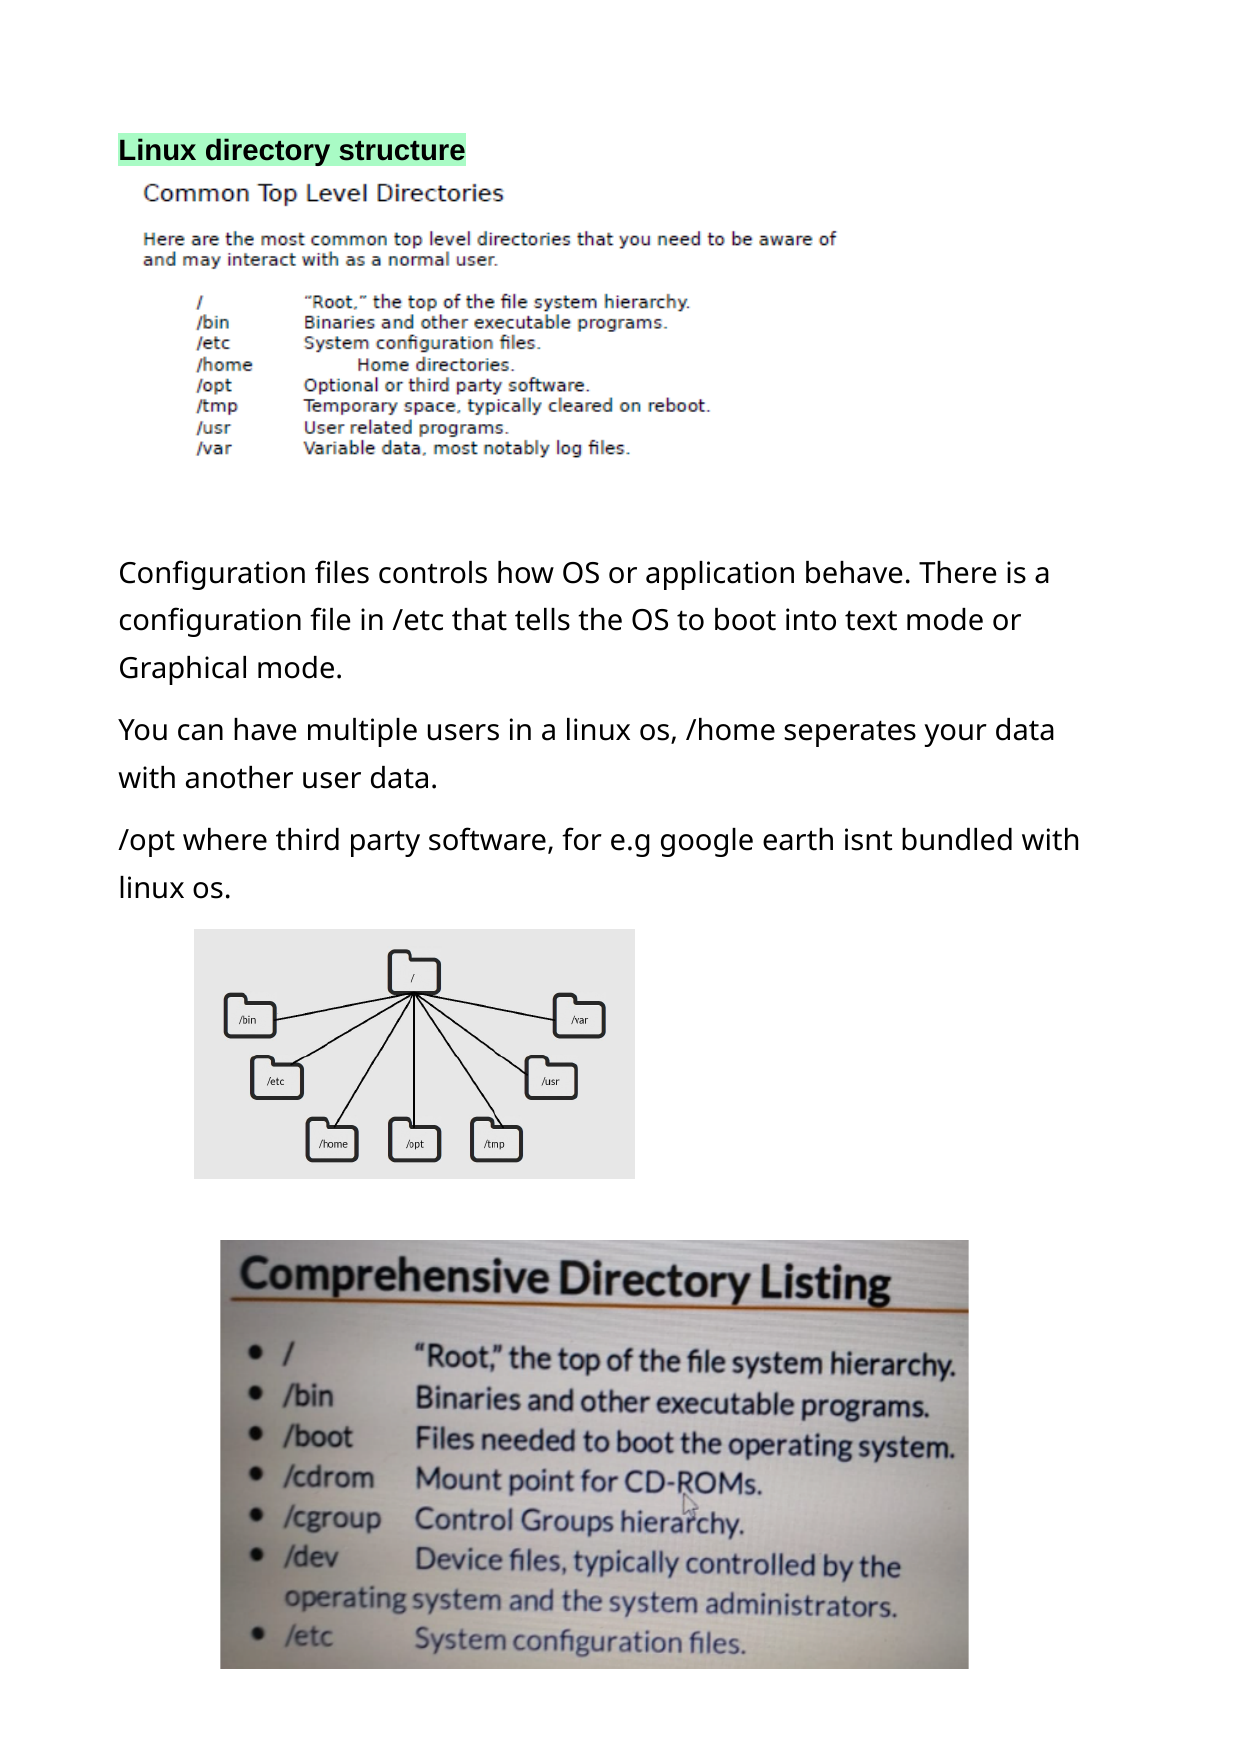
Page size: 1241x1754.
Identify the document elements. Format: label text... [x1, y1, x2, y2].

picture [161, 920, 661, 1195]
text /opt where third party software, for e.g google earth isnt bundled with linux os. [118, 819, 1122, 907]
picture [220, 1240, 969, 1669]
text Configuration files controls how OS or application behave. There is a configuration file in /etc that tells the OS to boot into text mode or Graphical mode. [118, 552, 1122, 687]
text You can have multiple users in a linux os, /home seperates your data with another user data. [118, 709, 1122, 797]
picture [113, 178, 866, 478]
subtitle Linux directory structure [466, 133, 1122, 166]
